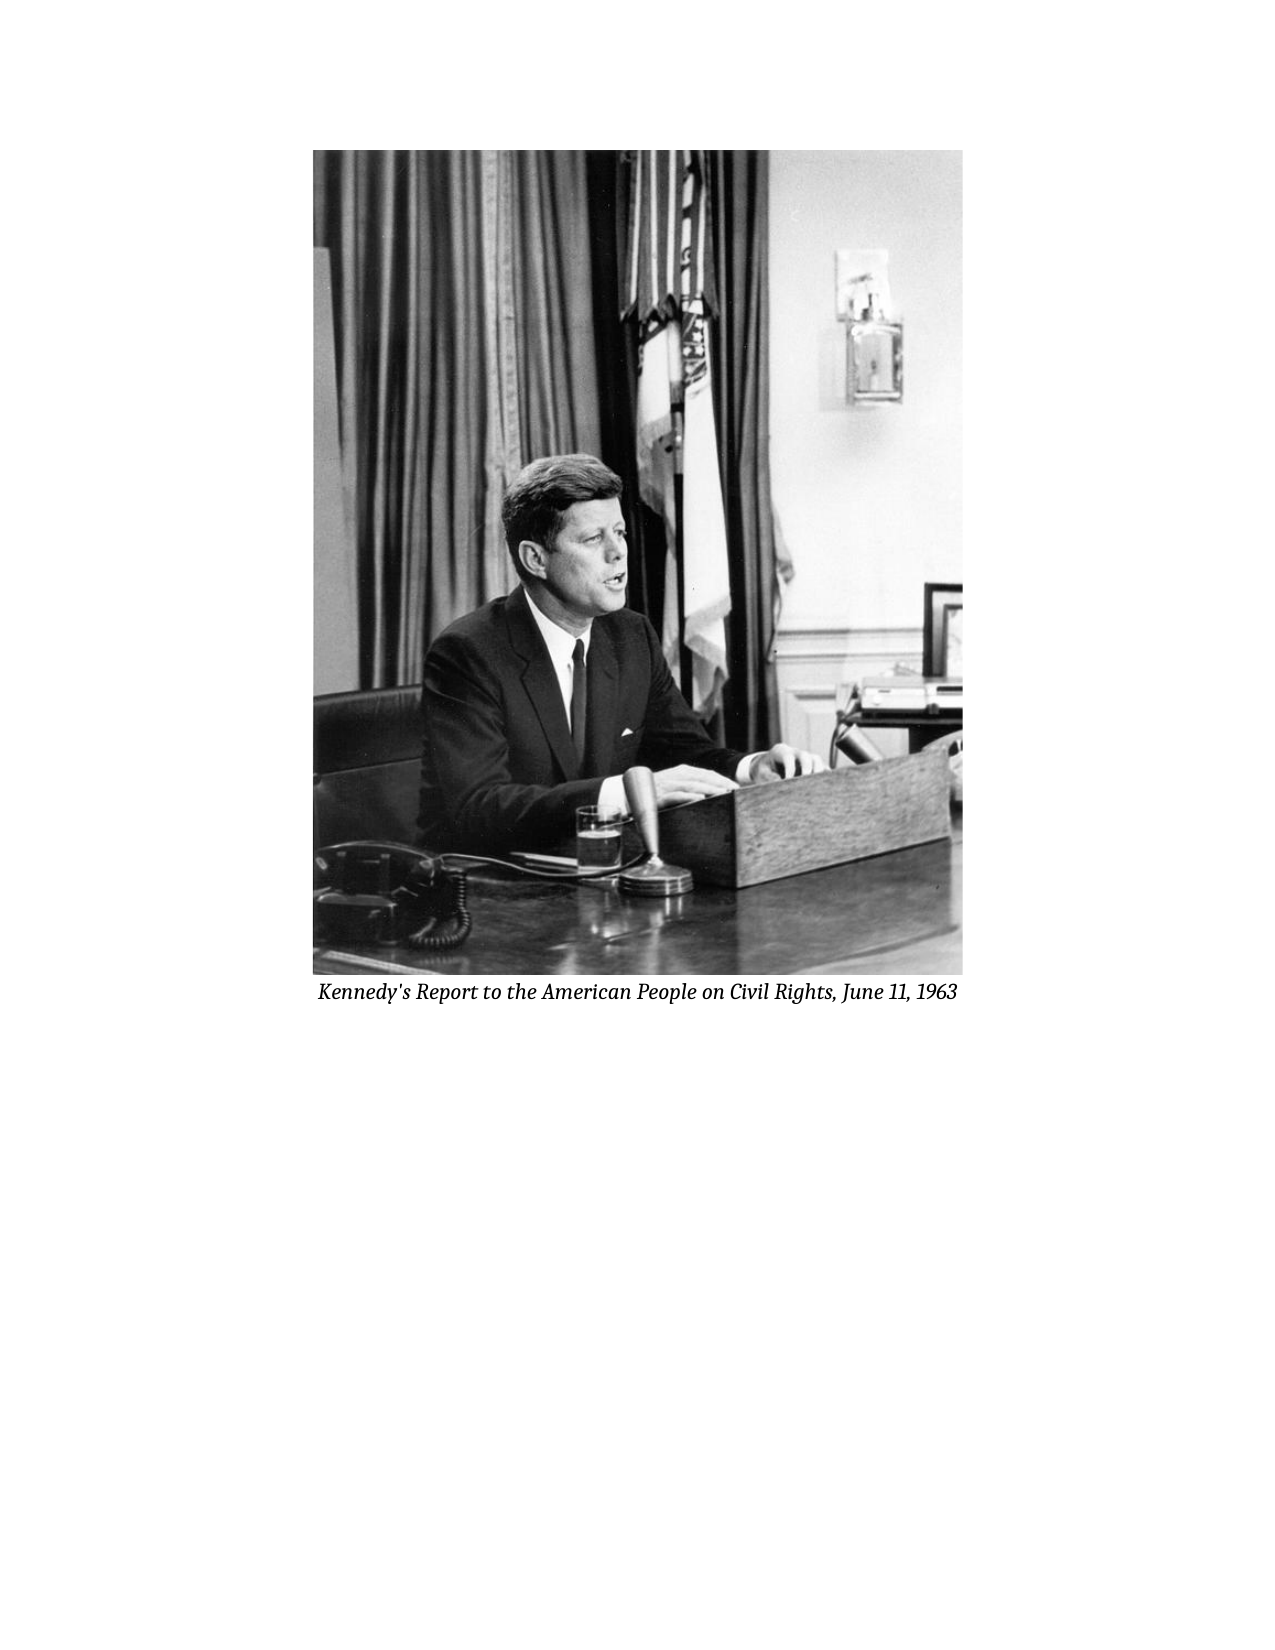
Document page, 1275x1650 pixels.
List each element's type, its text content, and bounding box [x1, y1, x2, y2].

text Kennedy's Report to the American People on Civil Rights, June 11, 1963 [187, 150, 1087, 1005]
picture [312, 150, 963, 975]
